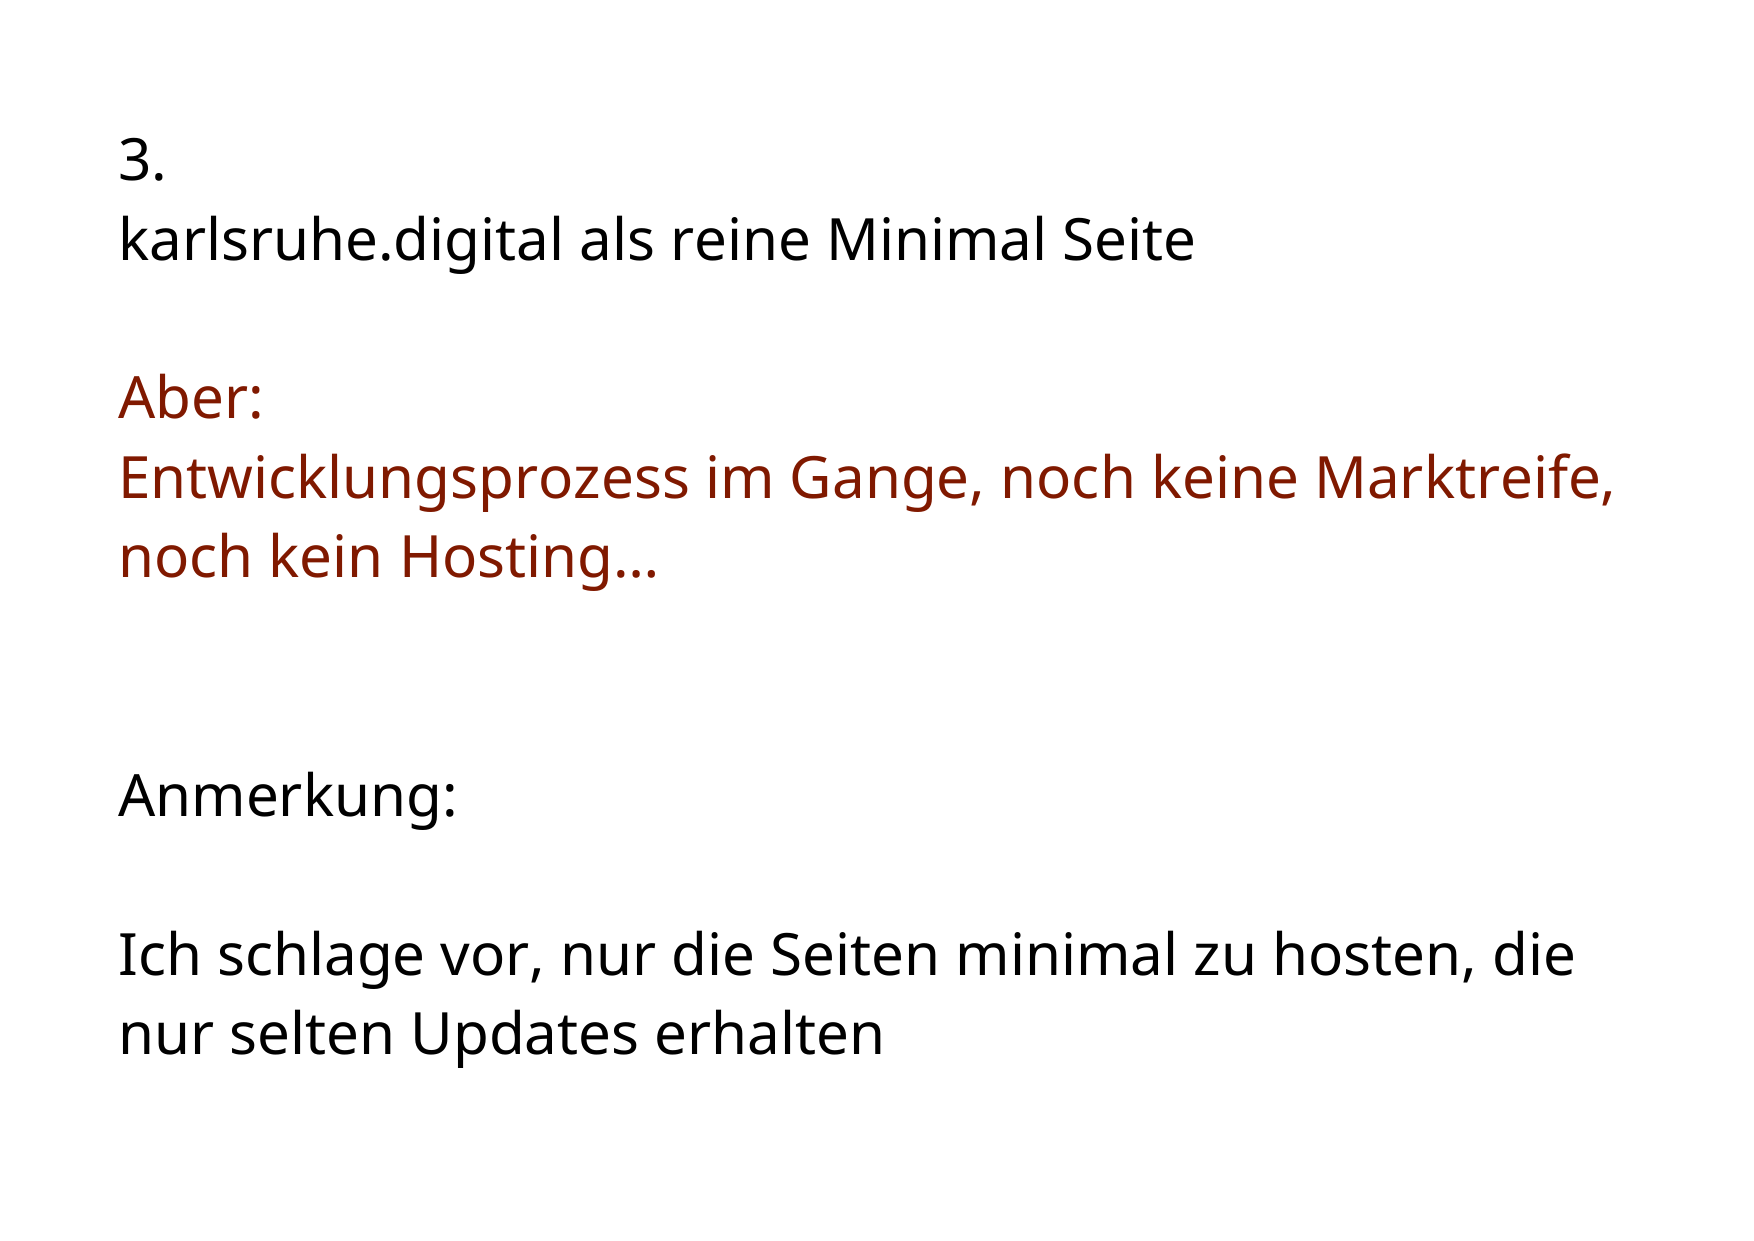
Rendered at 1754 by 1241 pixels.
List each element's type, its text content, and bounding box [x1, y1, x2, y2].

text Entwicklungsprozess im Gange, noch keine Marktreife, noch kein Hosting… [118, 436, 1636, 595]
text Anmerkung: [118, 754, 1636, 833]
text karlsruhe.digital als reine Minimal Seite [118, 198, 1636, 277]
text 3. [118, 118, 1636, 198]
text Ich schlage vor, nur die Seiten minimal zu hosten, die nur selten Updates erhalten [118, 913, 1636, 1072]
text Aber: [118, 357, 1636, 436]
